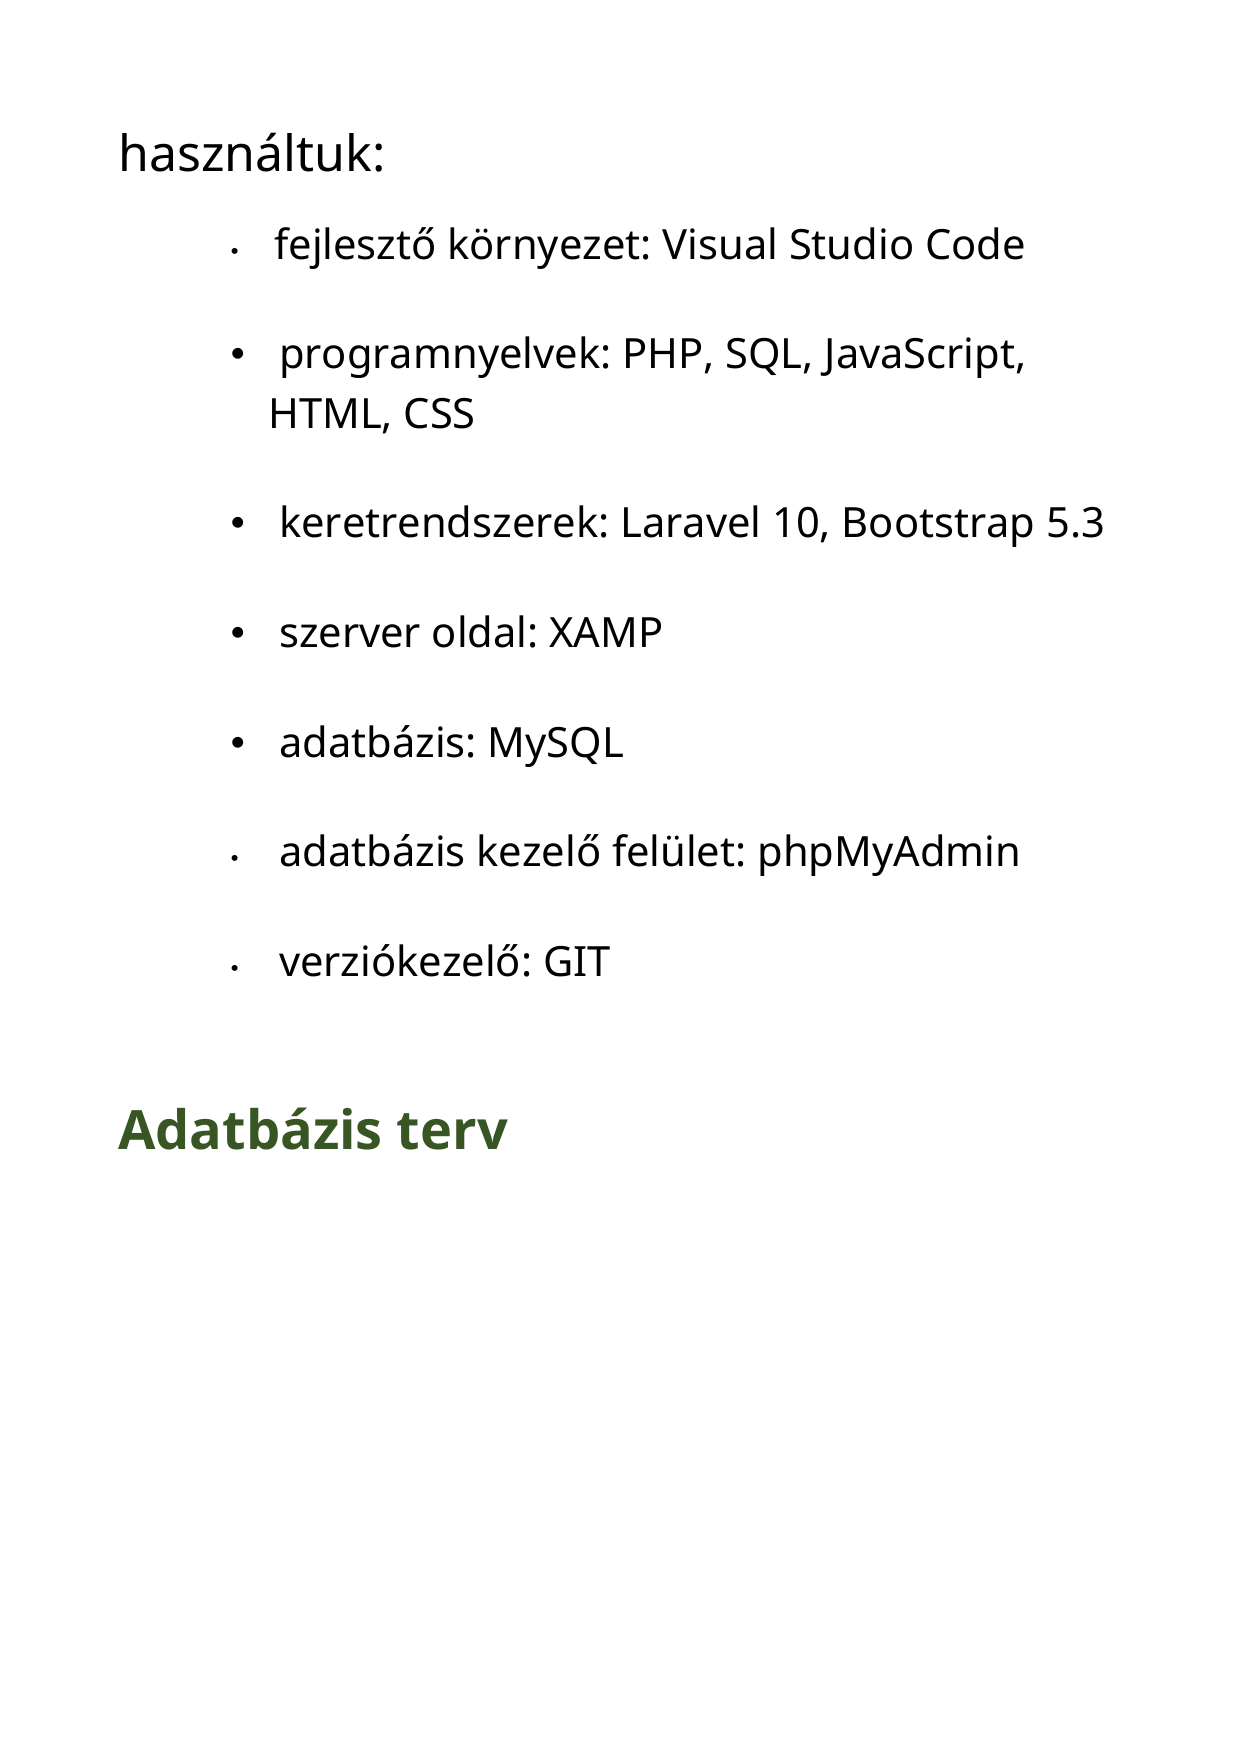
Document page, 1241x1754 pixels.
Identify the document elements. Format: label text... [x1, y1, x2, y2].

text használtuk: [118, 118, 1122, 186]
list programnyelvek: PHP, SQL, JavaScript, HTML, CSS [231, 324, 1122, 441]
list fejlesztő környezet: Visual Studio Code [231, 214, 1122, 271]
list verziókezelő: GIT [231, 932, 1122, 988]
list adatbázis: MySQL [231, 712, 1122, 769]
text Adatbázis terv [118, 1092, 1122, 1165]
list adatbázis kezelő felület: phpMyAdmin [231, 822, 1122, 879]
list szerver oldal: XAMP [231, 603, 1122, 660]
list keretrendszerek: Laravel 10, Bootstrap 5.3 [231, 493, 1122, 550]
